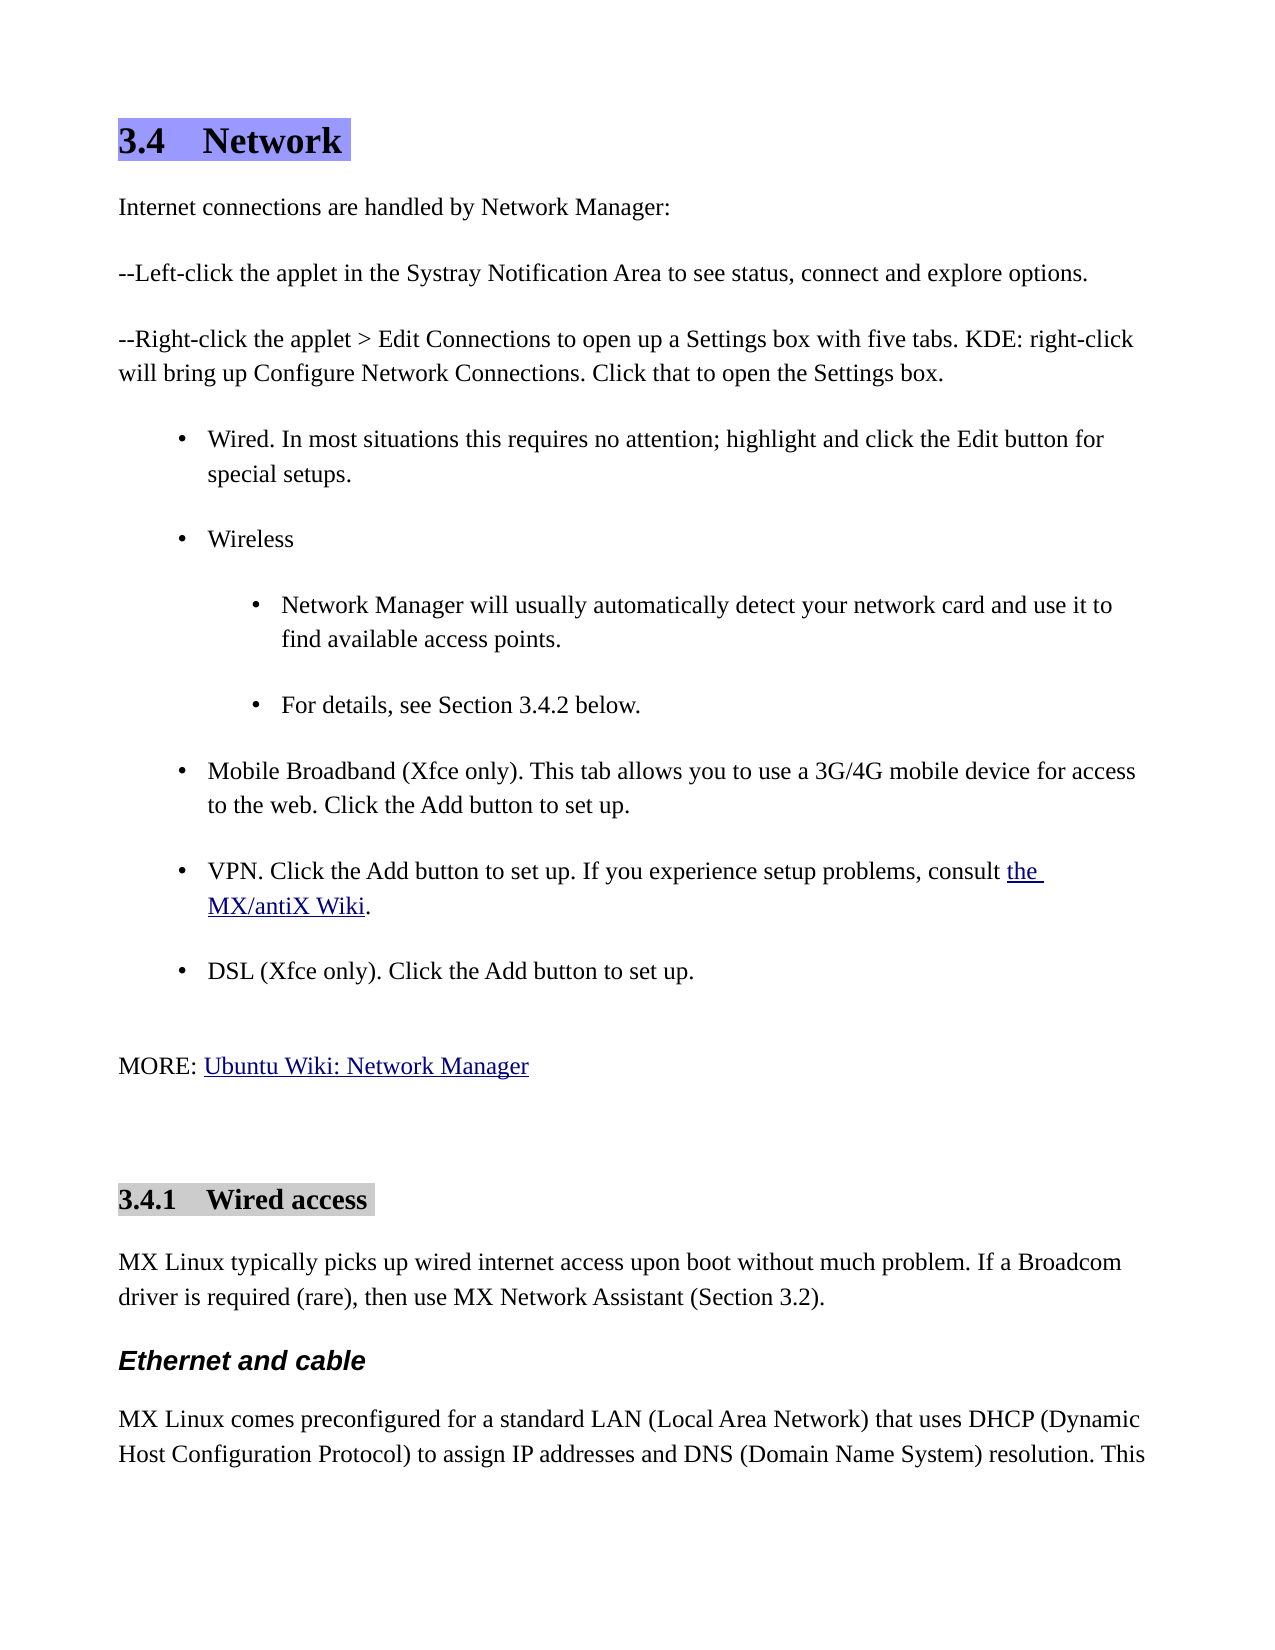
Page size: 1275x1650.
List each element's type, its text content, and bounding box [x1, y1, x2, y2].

text --Right-click the applet > Edit Connections to open up a Settings box with five tabs. KDE: right-click will bring up Configure Network Connections. Click that to open the Settings box. [118, 324, 1157, 387]
text MX Linux comes preconfigured for a standard LAN (Local Area Network) that uses DHCP (Dynamic Host Configuration Protocol) to assign IP addresses and DNS (Domain Name System) resolution. This [118, 1404, 1157, 1467]
subtitle 3.4 Network [351, 118, 1157, 161]
subtitle 3.4.1 Wired access [118, 1182, 1138, 1216]
list Mobile Broadband (Xfce only). This tab allows you to use a 3G/4G mobile device for access to the web. Click the Add button to set up. [178, 756, 1141, 819]
list Wired. In most situations this requires no attention; highlight and click the Edit button for special setups. [178, 424, 1141, 487]
text --Left-click the applet in the Systray Notification Area to see status, connect and explore options. [118, 258, 1157, 287]
subtitle Ethernet and cable [118, 1344, 1157, 1376]
list VPN. Click the Add button to set up. If you experience setup problems, consult the MX/antiX Wiki. [178, 856, 1141, 919]
text MX Linux typically picks up wired internet access upon boot without much problem. If a Broadcom driver is required (rare), then use MX Network Assistant (Section 3.2). [118, 1247, 1157, 1310]
text MORE: Ubuntu Wiki: Network Manager [118, 1051, 1157, 1080]
text Internet connections are handled by Network Manager: [118, 192, 1157, 221]
list For details, see Section 3.4.2 below. [252, 690, 1141, 719]
list Network Manager will usually automatically detect your network card and use it to find available access points. [252, 590, 1141, 653]
list DSL (Xfce only). Click the Add button to set up. [178, 956, 1141, 985]
list Wireless [178, 524, 1141, 553]
